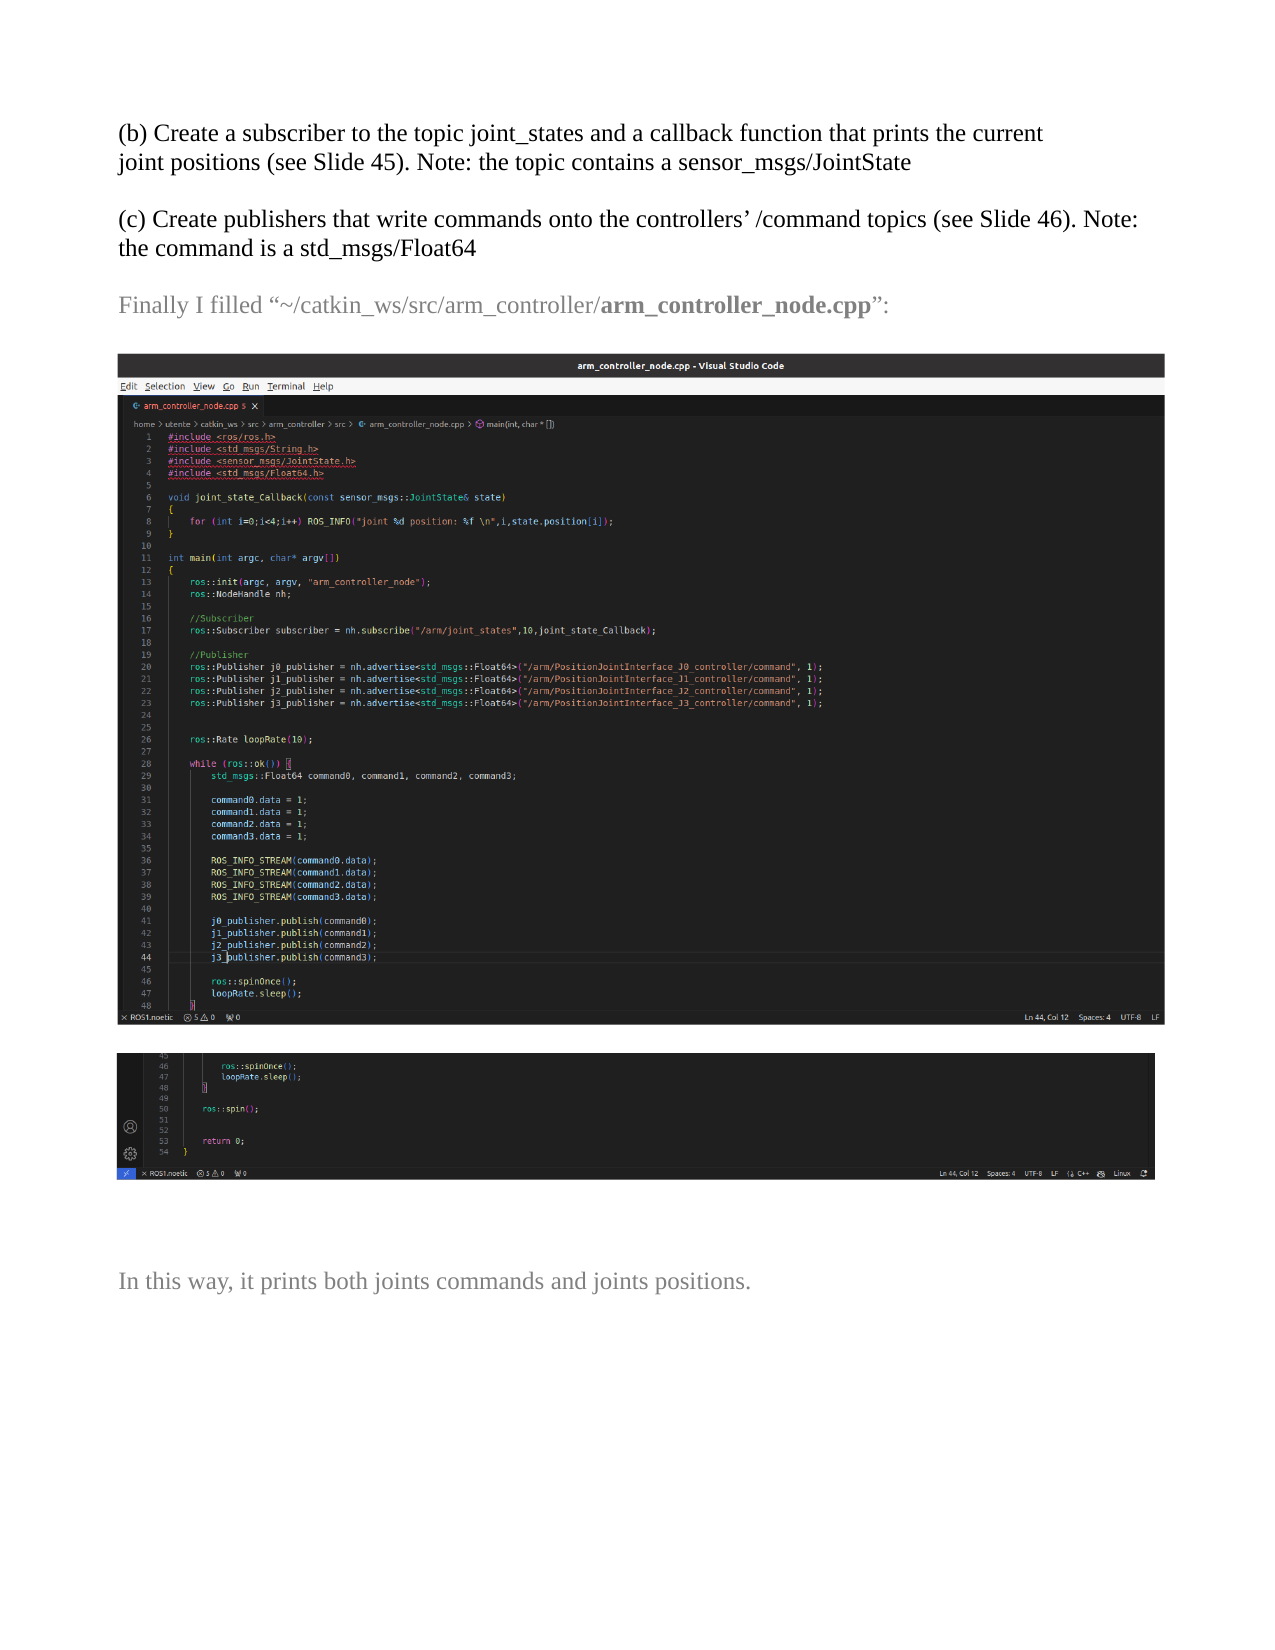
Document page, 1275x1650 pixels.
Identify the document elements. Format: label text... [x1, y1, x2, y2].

text (c) Create publishers that write commands onto the controllers’ /command topics (see Slide 46). Note: [118, 204, 1157, 233]
text the command is a std_msgs/Float64 [118, 233, 1157, 262]
text In this way, it prints both joints commands and joints positions. [118, 1266, 1157, 1295]
text joint positions (see Slide 45). Note: the topic contains a sensor_msgs/JointState [118, 147, 1157, 176]
text (b) Create a subscriber to the topic joint_states and a callback function that prints the current [118, 118, 1157, 147]
picture [117, 353, 1165, 1025]
text Finally I filled “~/catkin_ws/src/arm_controller/arm_controller_node.cpp”: [118, 291, 1157, 319]
